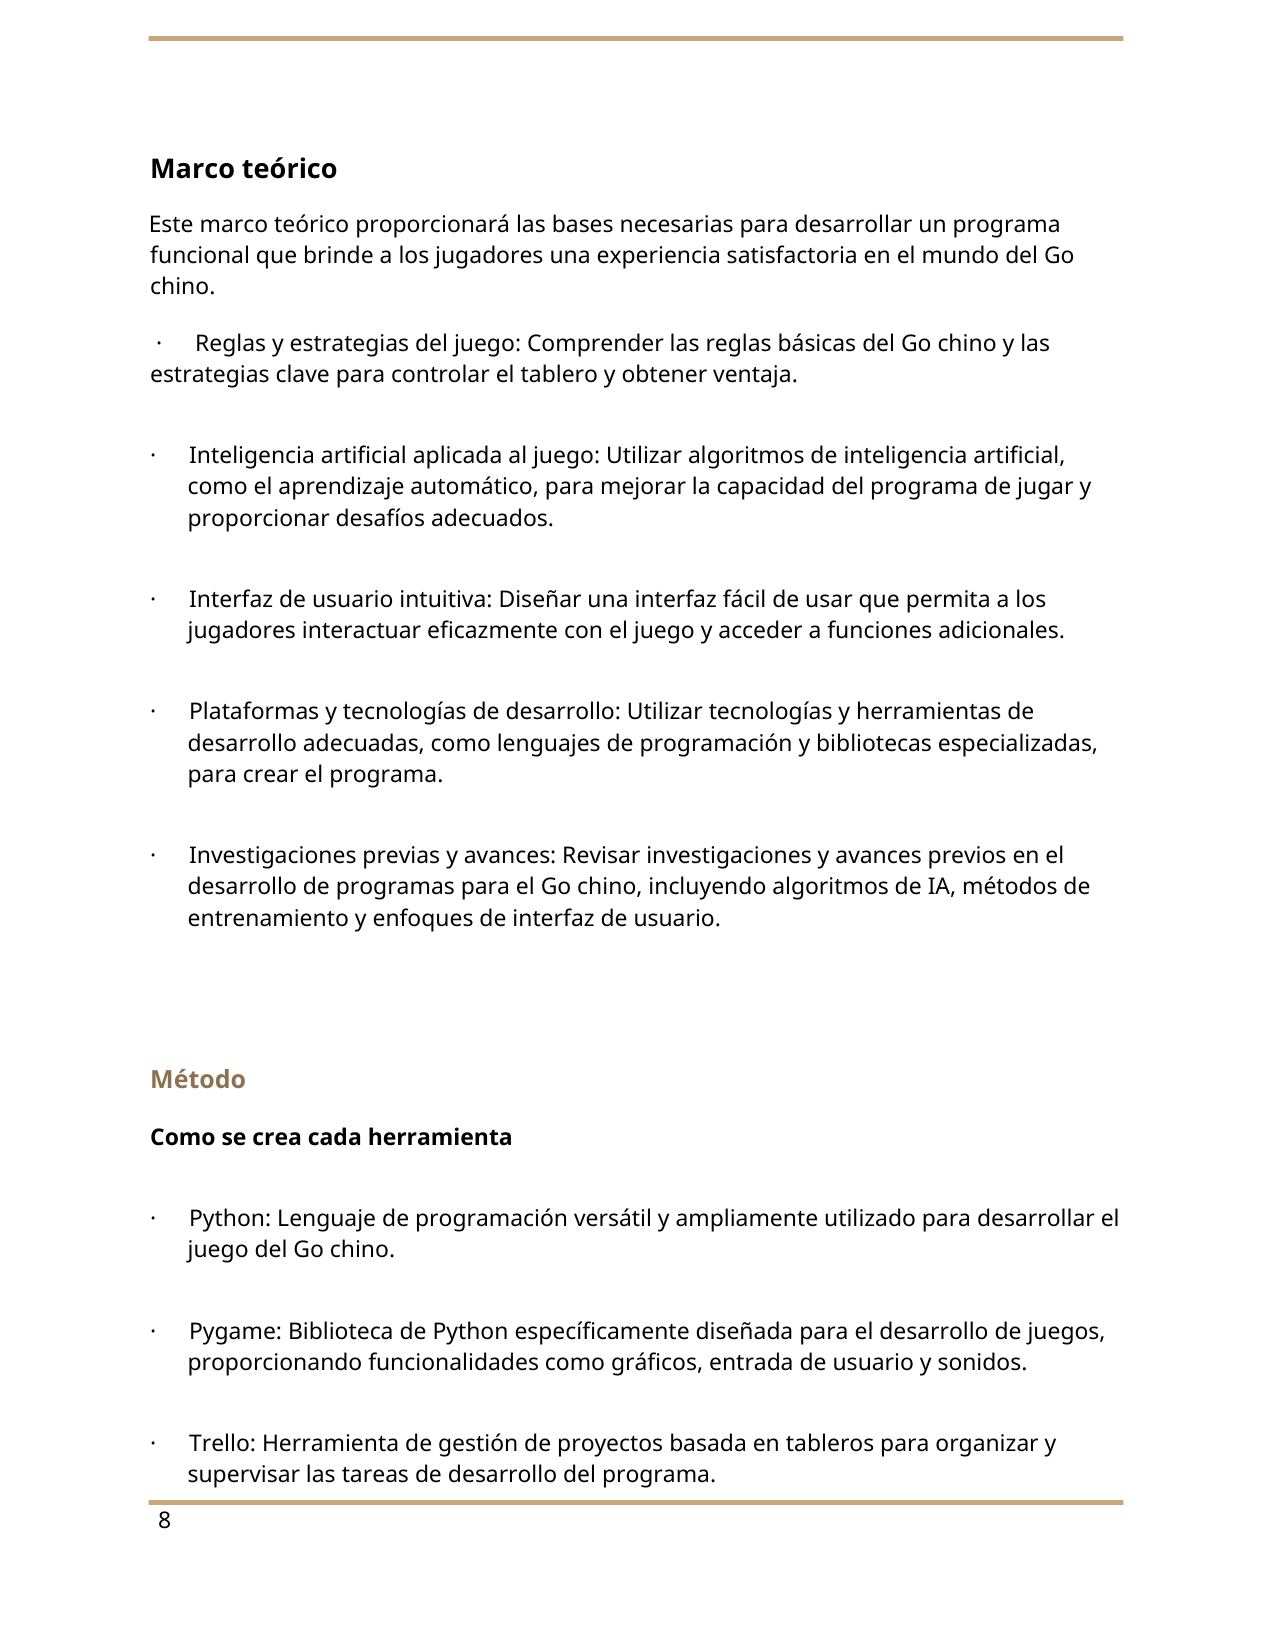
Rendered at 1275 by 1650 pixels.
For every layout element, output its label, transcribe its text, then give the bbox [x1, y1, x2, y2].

text · Reglas y estrategias del juego: Comprender las reglas básicas del Go chino y las estrategias clave para controlar el tablero y obtener ventaja. [150, 326, 1125, 389]
text · Investigaciones previas y avances: Revisar investigaciones y avances previos en el desarrollo de programas para el Go chino, incluyendo algoritmos de IA, métodos de entrenamiento y enfoques de interfaz de usuario. [150, 839, 1125, 933]
text Este marco teórico proporcionará las bases necesarias para desarrollar un programa funcional que brinde a los jugadores una experiencia satisfactoria en el mundo del Go chino. [148, 208, 1125, 301]
text · Python: Lenguaje de programación versátil y ampliamente utilizado para desarrollar el juego del Go chino. [150, 1202, 1125, 1265]
text · Trello: Herramienta de gestión de proyectos basada en tableros para organizar y supervisar las tareas de desarrollo del programa. [150, 1427, 1125, 1490]
subtitle Método [150, 1062, 1125, 1096]
text Como se crea cada herramienta [150, 1121, 1125, 1152]
text · Pygame: Biblioteca de Python específicamente diseñada para el desarrollo de juegos, proporcionando funcionalidades como gráficos, entrada de usuario y sonidos. [150, 1315, 1125, 1377]
text · Plataformas y tecnologías de desarrollo: Utilizar tecnologías y herramientas de desarrollo adecuadas, como lenguajes de programación y bibliotecas especializadas, para crear el programa. [150, 695, 1125, 789]
subtitle Marco teórico [150, 150, 939, 187]
text · Interfaz de usuario intuitiva: Diseñar una interfaz fácil de usar que permita a los jugadores interactuar eficazmente con el juego y acceder a funciones adicionales. [150, 583, 1125, 645]
text · Inteligencia artificial aplicada al juego: Utilizar algoritmos de inteligencia artificial, como el aprendizaje automático, para mejorar la capacidad del programa de jugar y proporcionar desafíos adecuados. [150, 439, 1125, 533]
